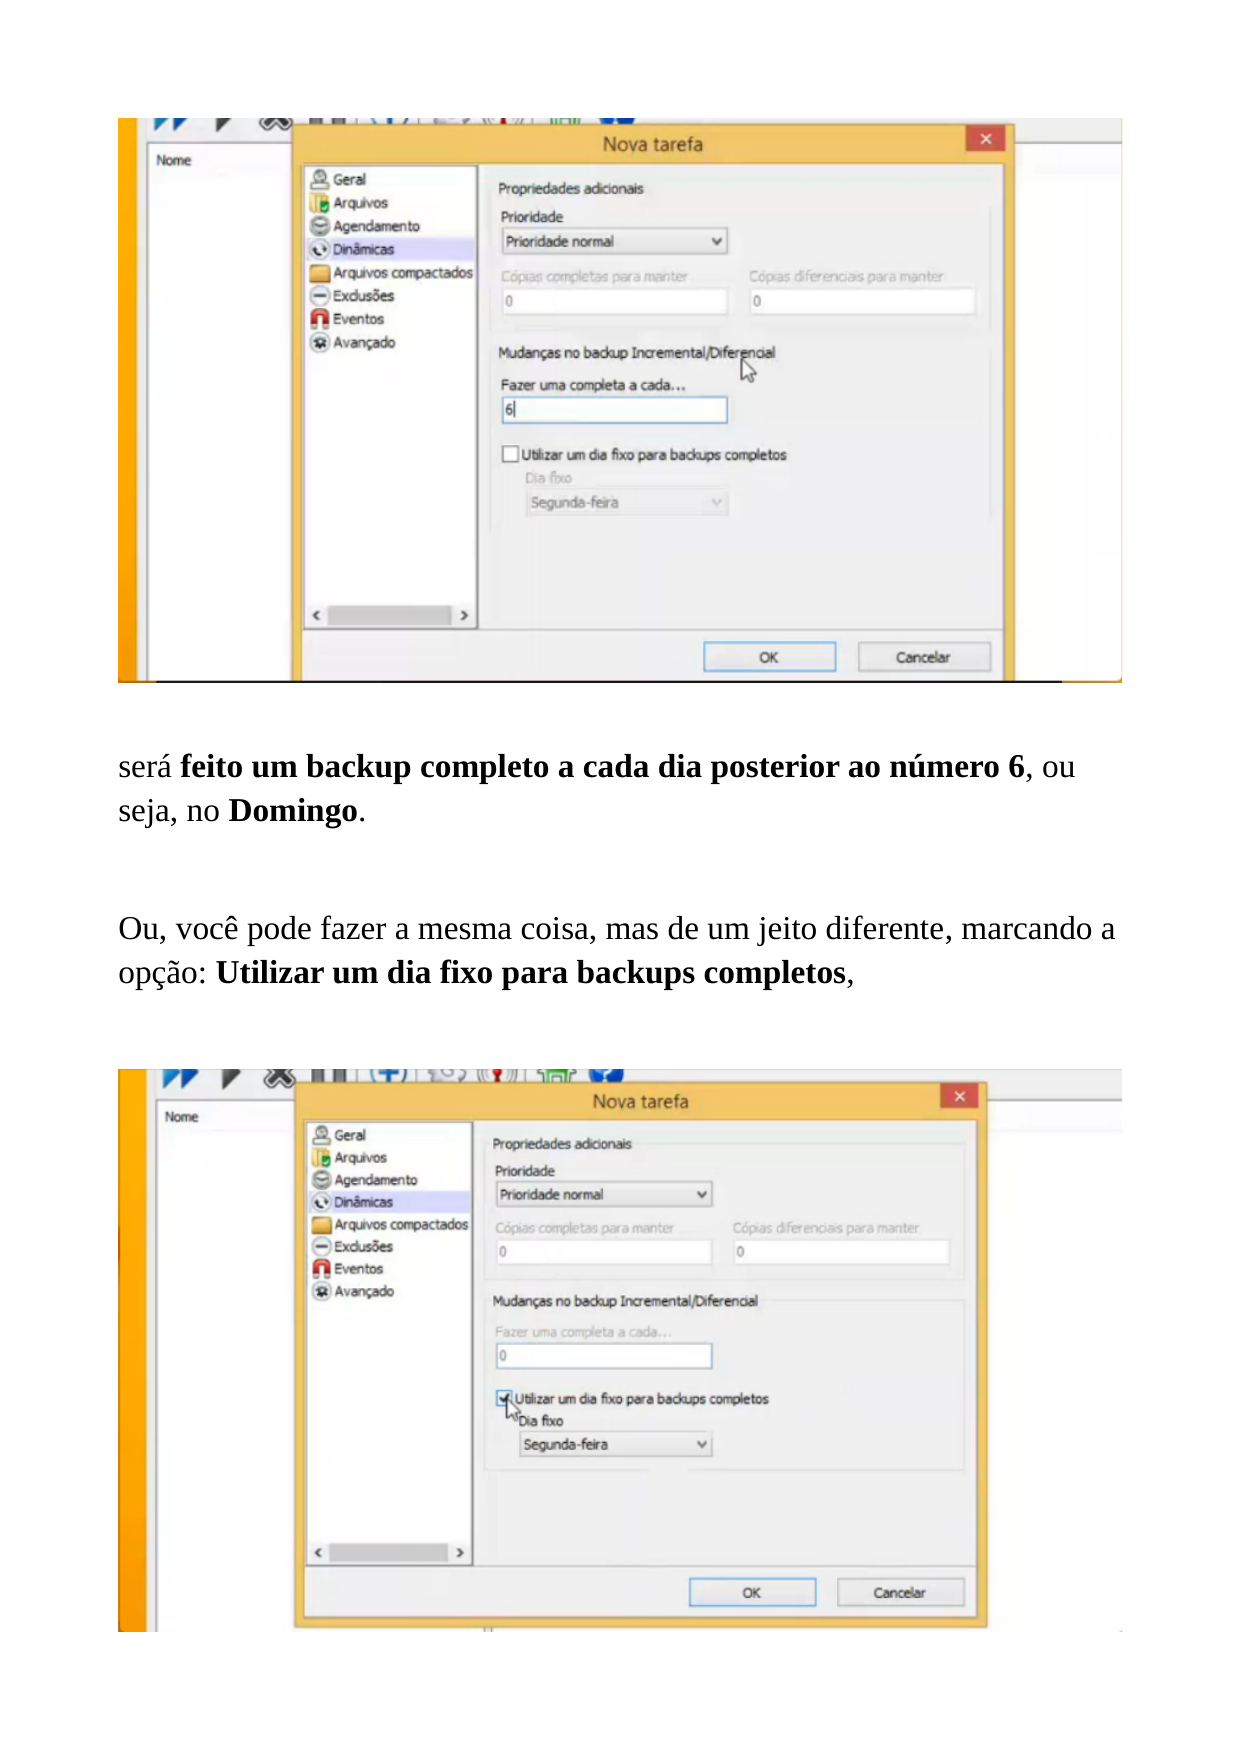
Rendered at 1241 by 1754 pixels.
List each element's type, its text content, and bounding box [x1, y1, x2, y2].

text Ou, você pode fazer a mesma coisa, mas de um jeito diferente, marcando a opção: Utilizar um dia fixo para backups completos, [118, 908, 1122, 990]
picture [118, 1069, 1123, 1632]
picture [118, 118, 1123, 683]
text será feito um backup completo a cada dia posterior ao número 6, ou seja, no Domingo. [118, 747, 1122, 829]
